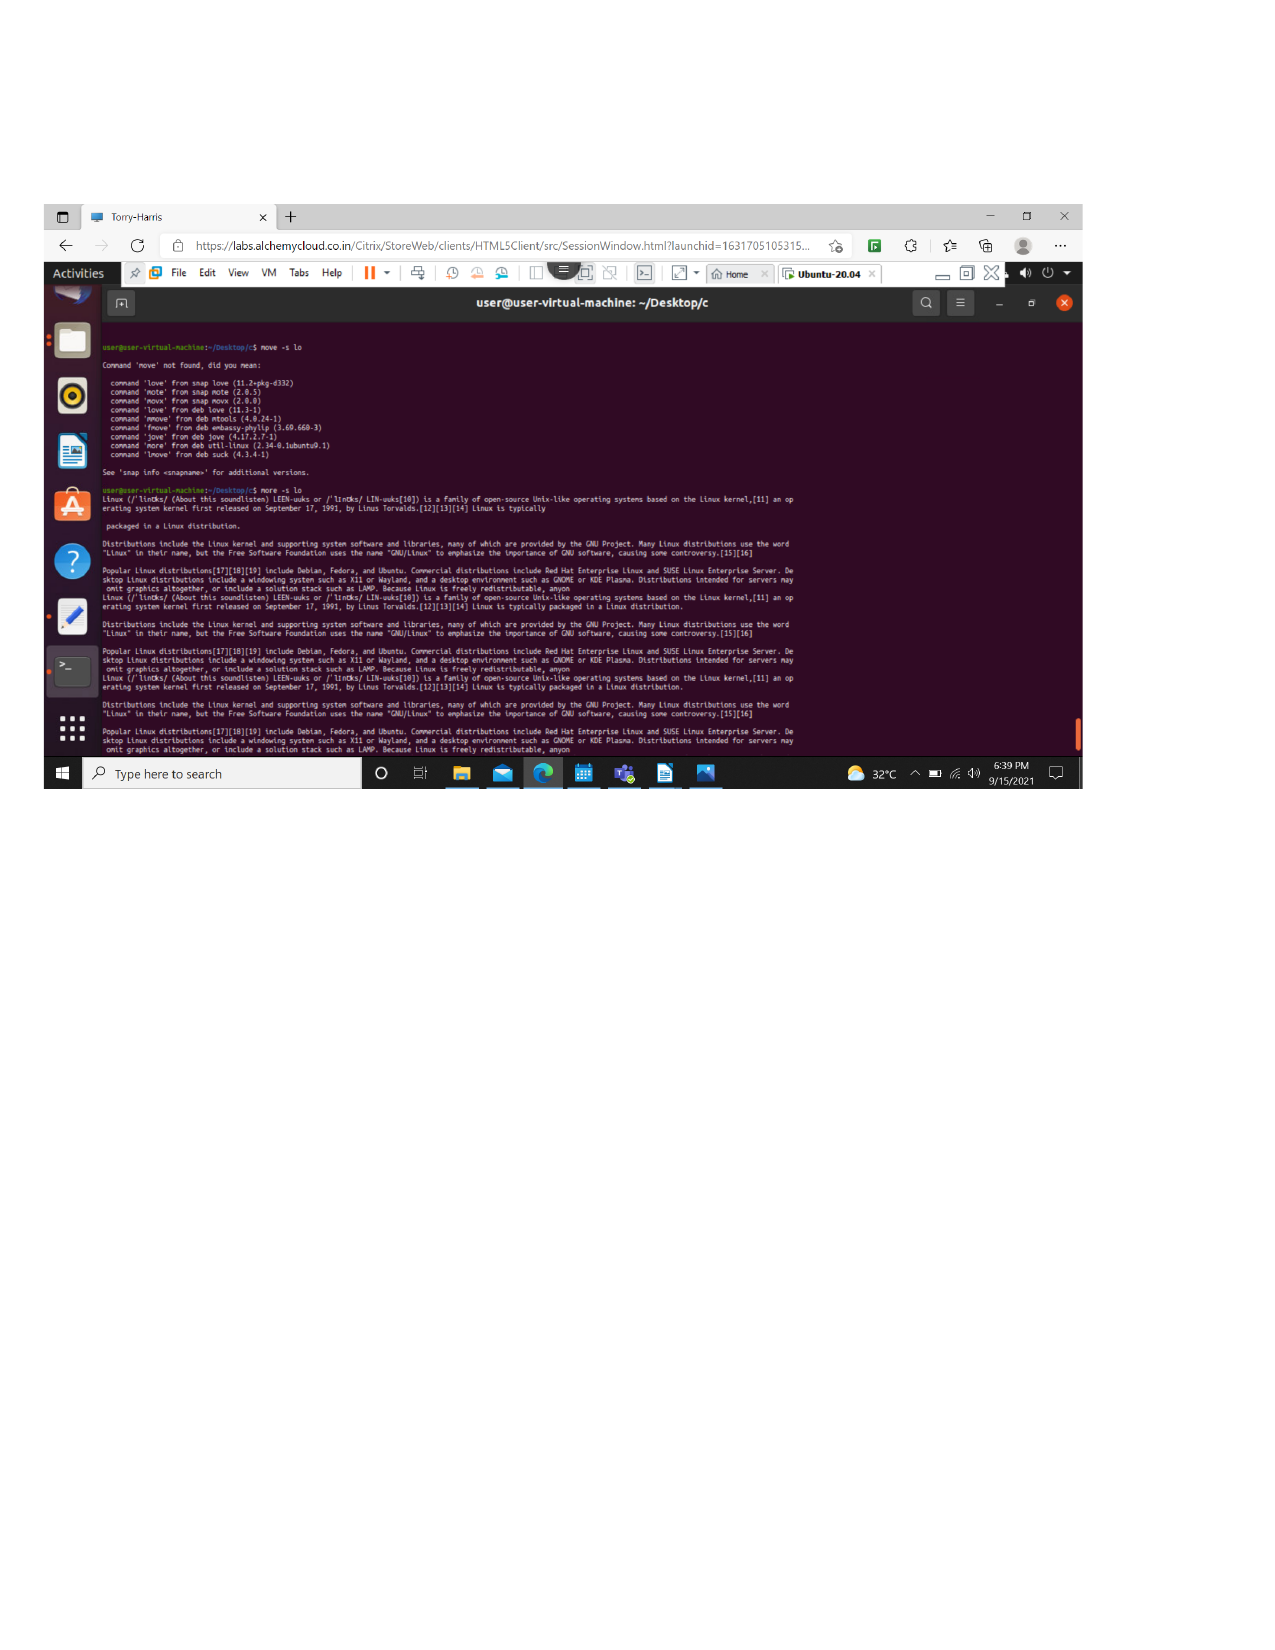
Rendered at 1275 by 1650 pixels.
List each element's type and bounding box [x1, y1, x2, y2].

picture [43, 204, 1083, 789]
